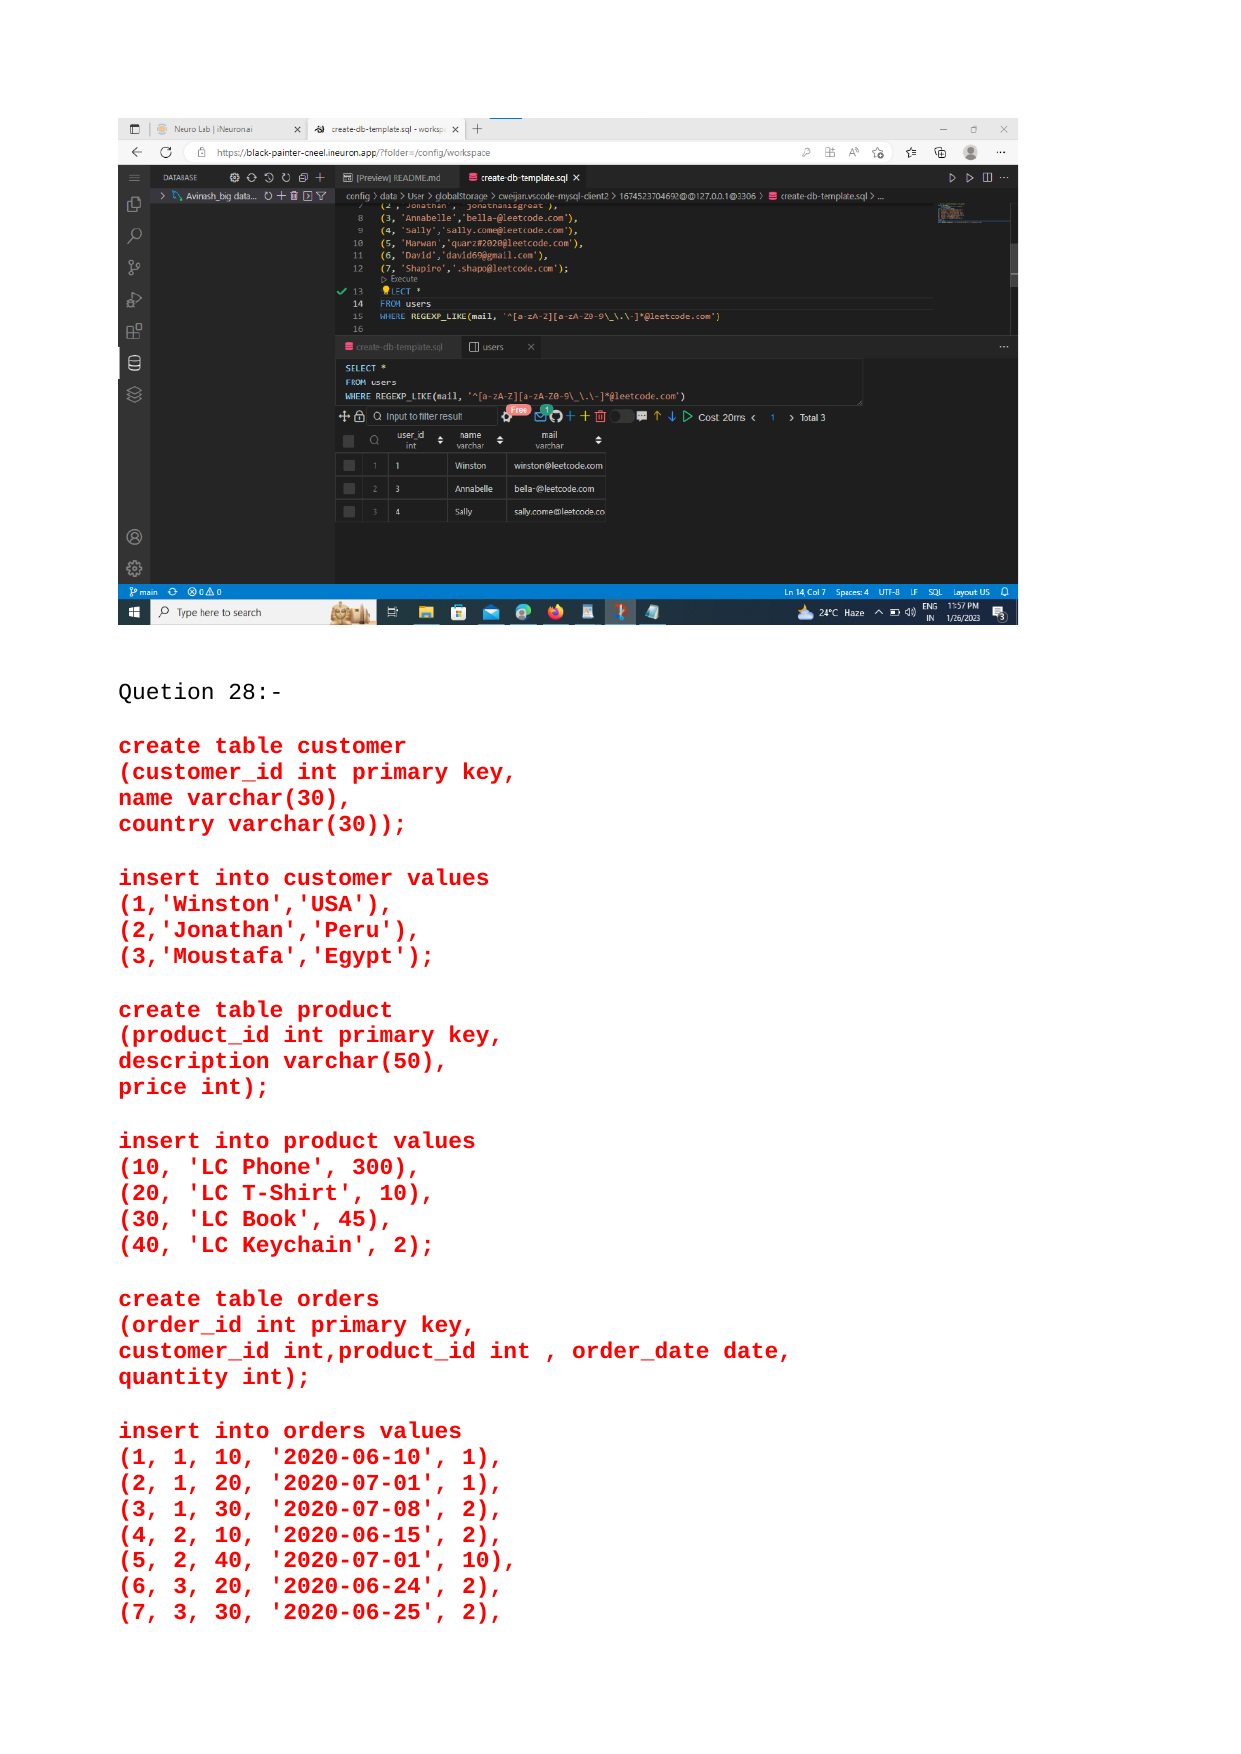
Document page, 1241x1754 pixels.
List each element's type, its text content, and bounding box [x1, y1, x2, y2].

text (10, 'LC Phone', 300), [118, 1156, 1122, 1182]
text country varchar(30)); [118, 812, 1122, 838]
text create table orders [118, 1287, 1122, 1313]
text Quetion 28:- [118, 680, 1122, 706]
text (5, 2, 40, '2020-07-01', 10), [118, 1549, 1122, 1575]
text (30, 'LC Book', 45), [118, 1207, 1122, 1233]
text description varchar(50), [118, 1050, 1122, 1076]
text insert into customer values [118, 866, 1122, 892]
text (customer_id int primary key, [118, 760, 1122, 786]
text (3,'Moustafa','Egypt'); [118, 944, 1122, 970]
text (product_id int primary key, [118, 1024, 1122, 1050]
text (20, 'LC T-Shirt', 10), [118, 1182, 1122, 1207]
text (4, 2, 10, '2020-06-15', 2), [118, 1523, 1122, 1549]
text (3, 1, 30, '2020-07-08', 2), [118, 1497, 1122, 1523]
text (1, 1, 10, '2020-06-10', 1), [118, 1445, 1122, 1471]
text create table customer [118, 734, 1122, 760]
text name varchar(30), [118, 786, 1122, 812]
text (40, 'LC Keychain', 2); [118, 1233, 1122, 1259]
text (2,'Jonathan','Peru'), [118, 918, 1122, 944]
text (order_id int primary key, [118, 1313, 1122, 1339]
text (7, 3, 30, '2020-06-25', 2), [118, 1601, 1122, 1627]
text insert into product values [118, 1130, 1122, 1156]
text customer_id int,product_id int , order_date date, [118, 1339, 1122, 1365]
text insert into orders values [118, 1419, 1122, 1445]
text (2, 1, 20, '2020-07-01', 1), [118, 1471, 1122, 1497]
text price int); [118, 1076, 1122, 1102]
text quantity int); [118, 1365, 1122, 1391]
text (1,'Winston','USA'), [118, 892, 1122, 918]
text create table product [118, 998, 1122, 1024]
text (6, 3, 20, '2020-06-24', 2), [118, 1575, 1122, 1601]
